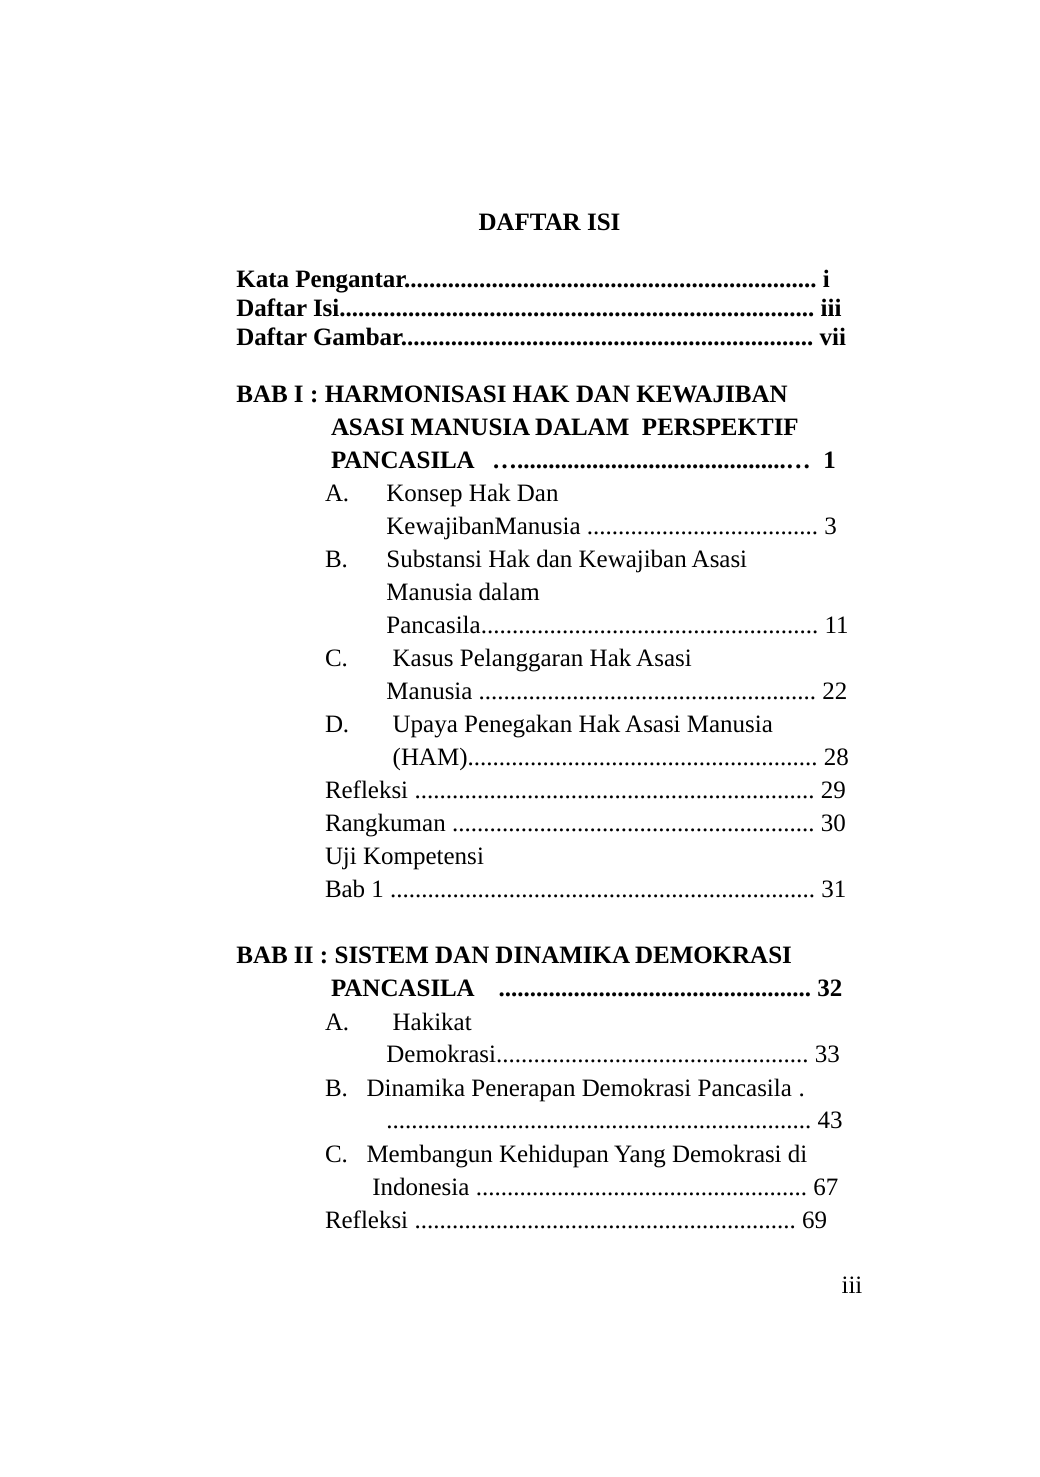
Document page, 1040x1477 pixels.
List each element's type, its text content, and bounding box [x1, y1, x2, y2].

text Bab 1 .................................................................... 31 [325, 874, 862, 903]
text B. Substansi Hak dan Kewajiban Asasi [325, 544, 862, 573]
text Manusia dalam Pancasila...................................................... 11 [325, 577, 862, 639]
text DAFTAR ISI [236, 207, 862, 235]
text C. Membangun Kehidupan Yang Demokrasi di Indonesia ..................................................... 67 [325, 1139, 862, 1200]
text B. Dinamika Penerapan Demokrasi Pancasila . .................................................................... 43 [325, 1073, 862, 1134]
text D. Upaya Penegakan Hak Asasi Manusia [325, 709, 862, 738]
text Uji Kompetensi [325, 841, 862, 870]
text Rangkuman .......................................................... 30 [325, 808, 862, 837]
text Daftar Gambar.................................................................. vii [236, 322, 862, 350]
text A. Konsep Hak Dan KewajibanManusia ..................................... 3 [325, 478, 862, 540]
text BAB I : HARMONISASI HAK DAN KEWAJIBAN ASASI MANUSIA DALAM PERSPEKTIF PANCASILA …...........................................… 1 [236, 379, 862, 474]
text C. Kasus Pelanggaran Hak Asasi Manusia ...................................................... 22 [325, 643, 862, 705]
text Daftar Isi............................................................................ iii [236, 293, 862, 322]
text Kata Pengantar.................................................................. i [236, 264, 862, 293]
text Refleksi ............................................................. 69 [325, 1205, 862, 1233]
text A. Hakikat Demokrasi.................................................. 33 [325, 1007, 862, 1068]
text BAB I I : SISTEM DAN DINAMIKA DEMOKRASI PANCASILA .................................................. 32 [236, 941, 862, 1002]
text (HAM)........................................................ 28 [325, 742, 862, 771]
text Refleksi ................................................................ 29 [325, 775, 862, 804]
